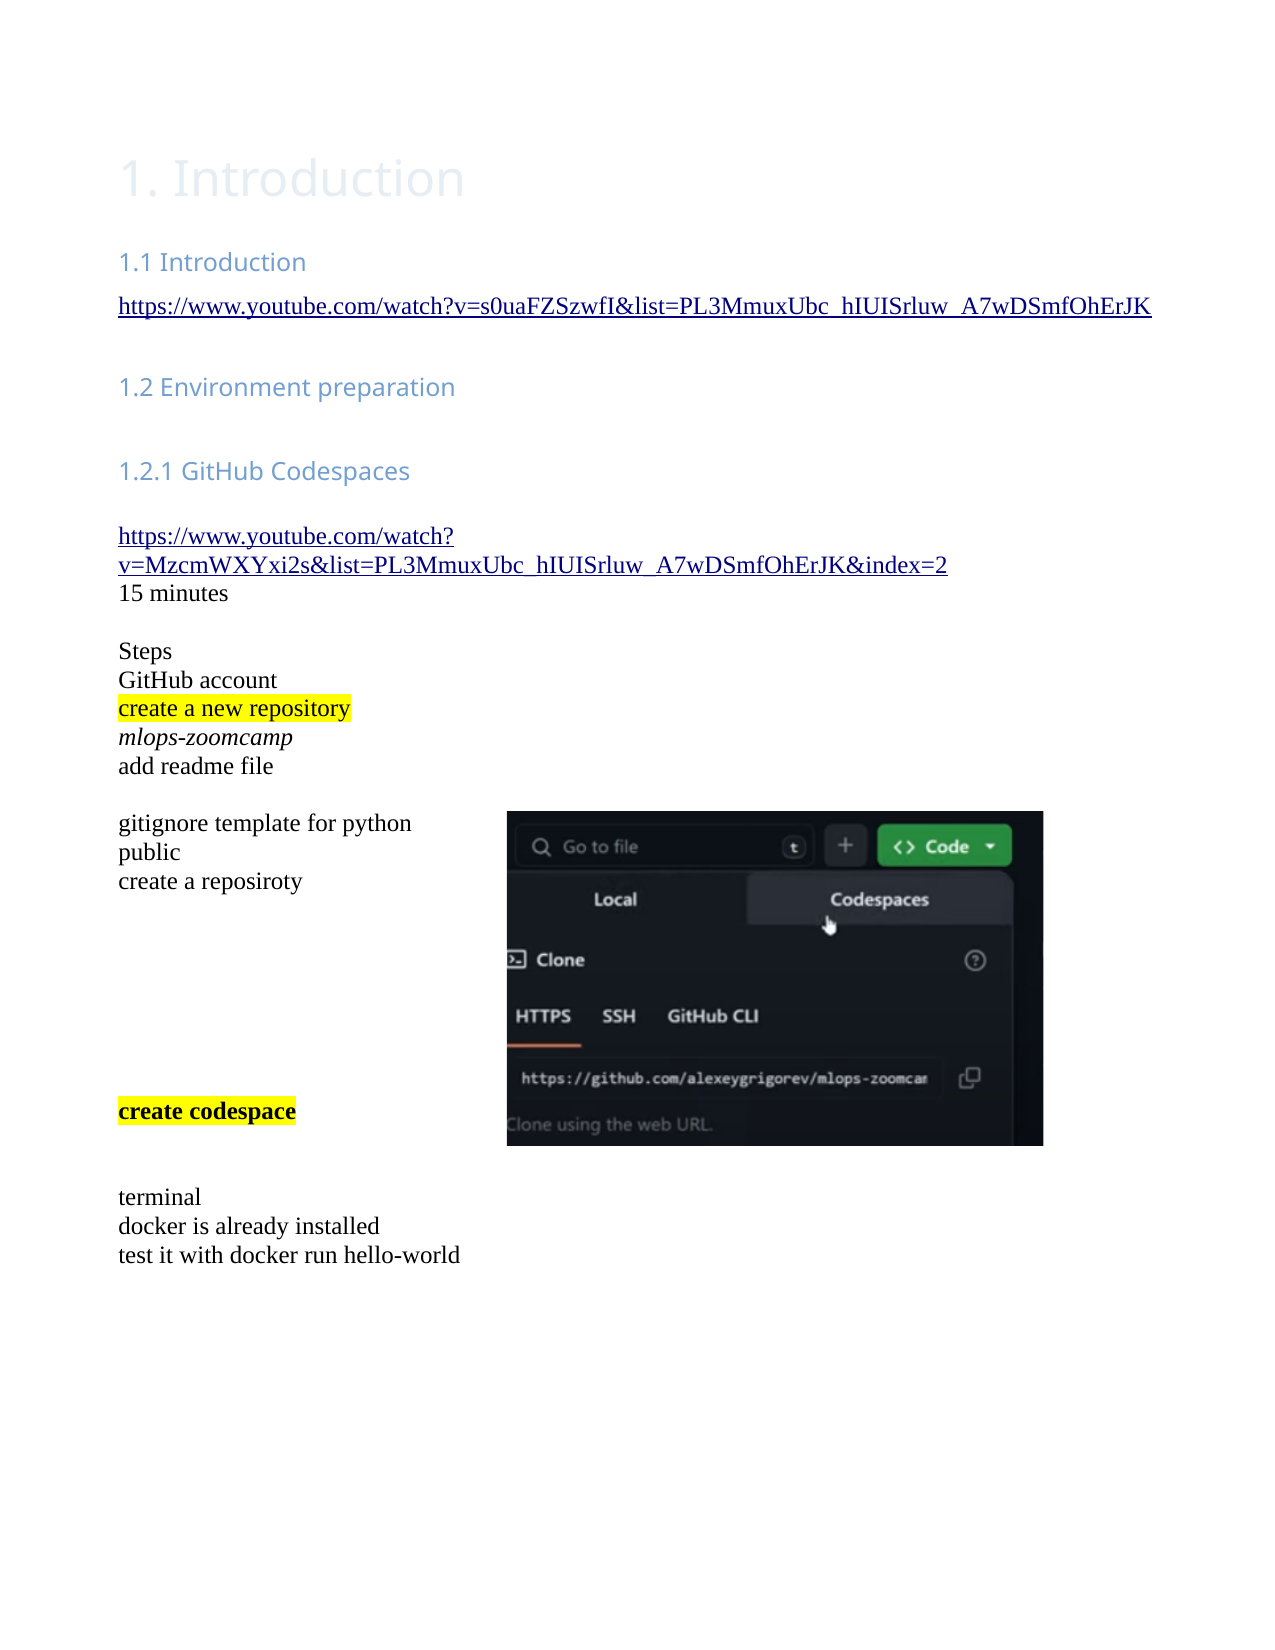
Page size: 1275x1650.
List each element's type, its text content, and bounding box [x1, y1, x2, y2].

text create a reposiroty [118, 866, 506, 895]
text [1044, 1096, 1157, 1125]
text test it with docker run hello-world [118, 1240, 1157, 1268]
text create a new repository [118, 693, 1157, 722]
text public [118, 837, 506, 866]
subtitle 1.1 Introduction [118, 244, 1157, 279]
text gitignore template for python [118, 808, 1157, 837]
text [1044, 866, 1157, 895]
text [1044, 837, 1157, 866]
text Steps [118, 636, 1157, 665]
text https://www.youtube.com/watch?v=MzcmWXYxi2s&list=PL3MmuxUbc_hIUISrluw_A7wDSmfOhErJK&index=2 [118, 521, 1157, 578]
text add readme file [118, 751, 1157, 780]
picture [506, 811, 1044, 1146]
text docker is already installed [118, 1211, 1157, 1240]
text terminal [118, 1182, 1157, 1211]
subtitle 1.2.1 GitHub Codespaces [118, 453, 1157, 488]
text 15 minutes [118, 578, 1157, 607]
subtitle 1.2 Environment preparation [118, 369, 1157, 403]
text mlops-zoomcamp [118, 722, 1157, 751]
text GitHub account [118, 665, 1157, 693]
text https://www.youtube.com/watch?v=s0uaFZSzwfI&list=PL3MmuxUbc_hIUISrluw_A7wDSmfOhErJK [118, 291, 1157, 320]
subtitle 1. Introduction [118, 143, 1157, 211]
text create codespace [118, 1096, 506, 1125]
